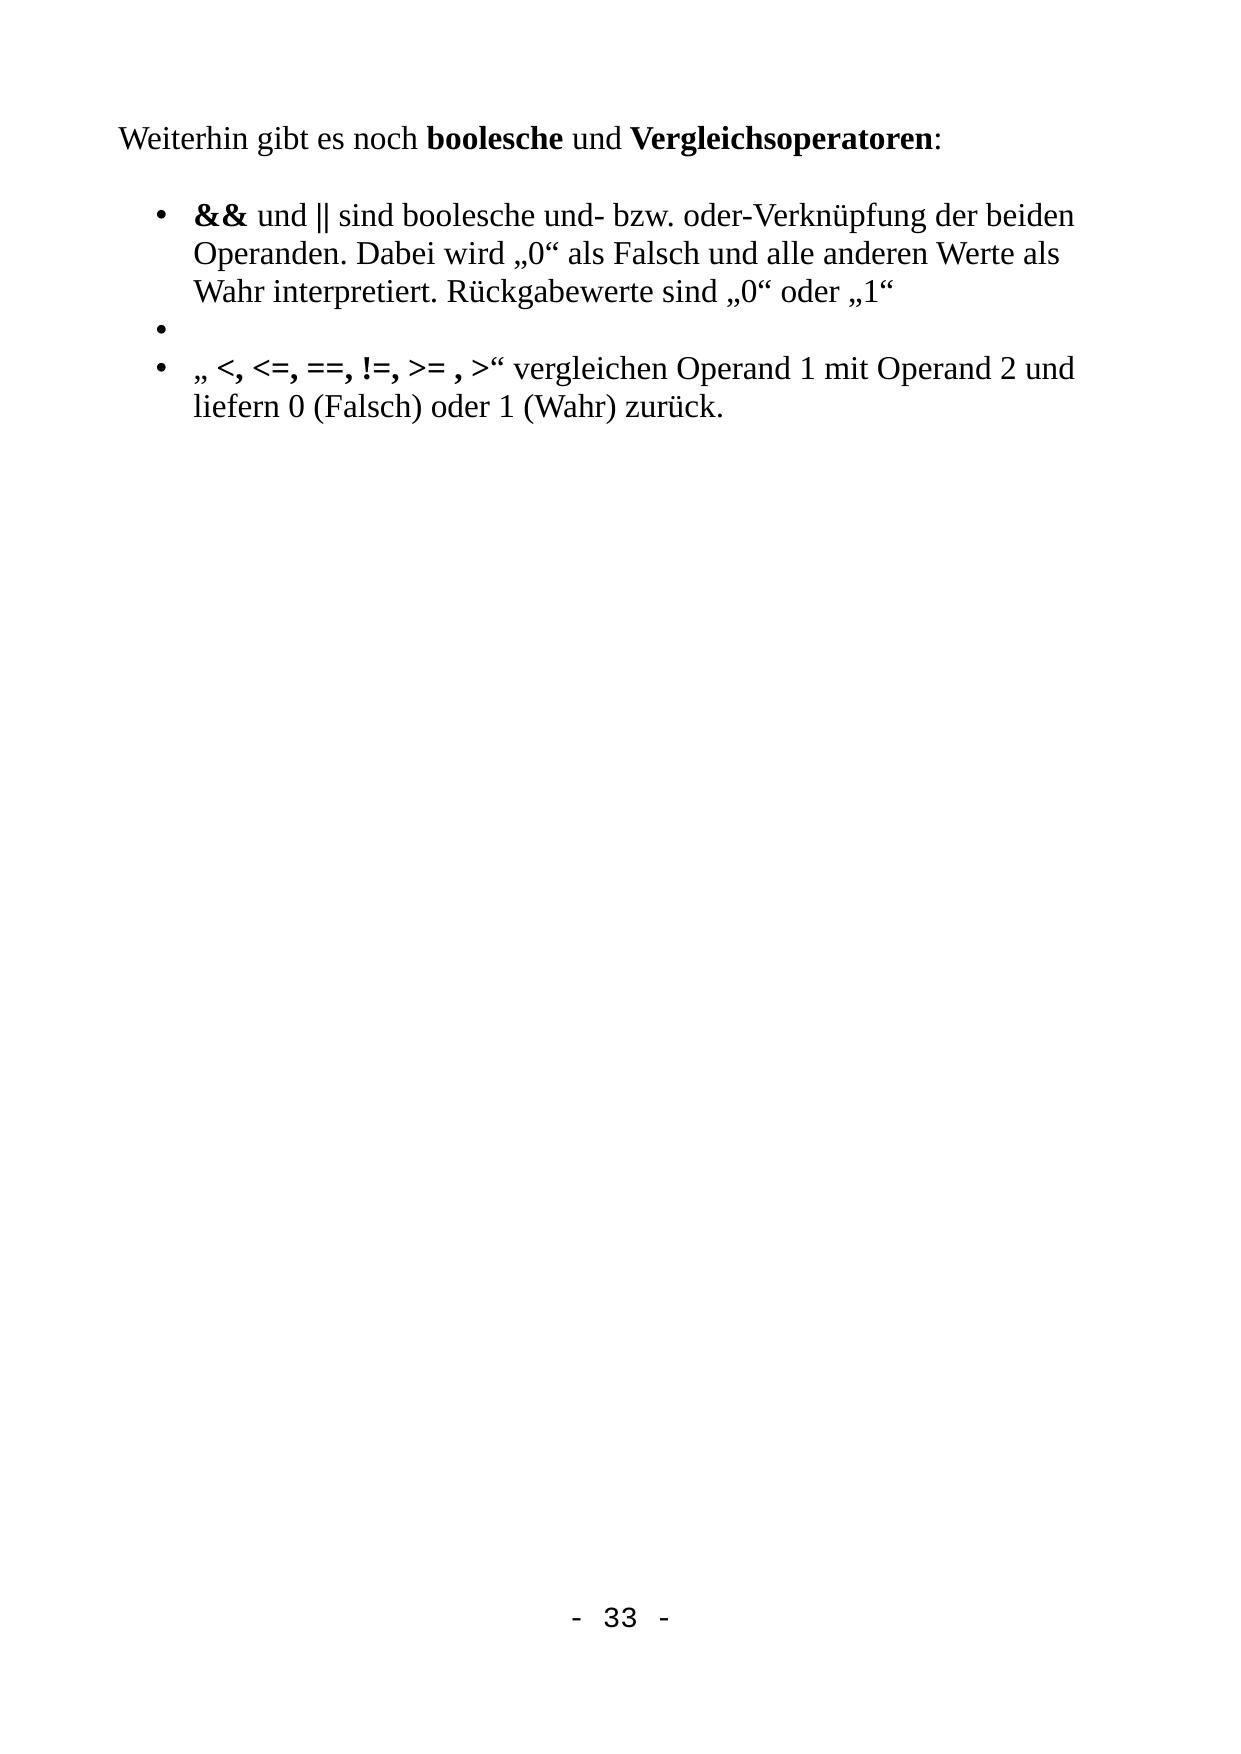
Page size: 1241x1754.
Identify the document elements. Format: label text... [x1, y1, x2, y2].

list && und || sind boolesche und- bzw. oder-Verknüpfung der beiden Operanden. Dabei wird „0“ als Falsch und alle anderen Werte als Wahr interpretiert. Rückgabewerte sind „0“ oder „1“ [156, 195, 1122, 310]
list „ <, <=, ==, !=, >= , >“ vergleichen Operand 1 mit Operand 2 und liefern 0 (Falsch) oder 1 (Wahr) zurück. [156, 348, 1122, 425]
text Weiterhin gibt es noch boolesche und Vergleichsoperatoren: [118, 118, 1122, 156]
